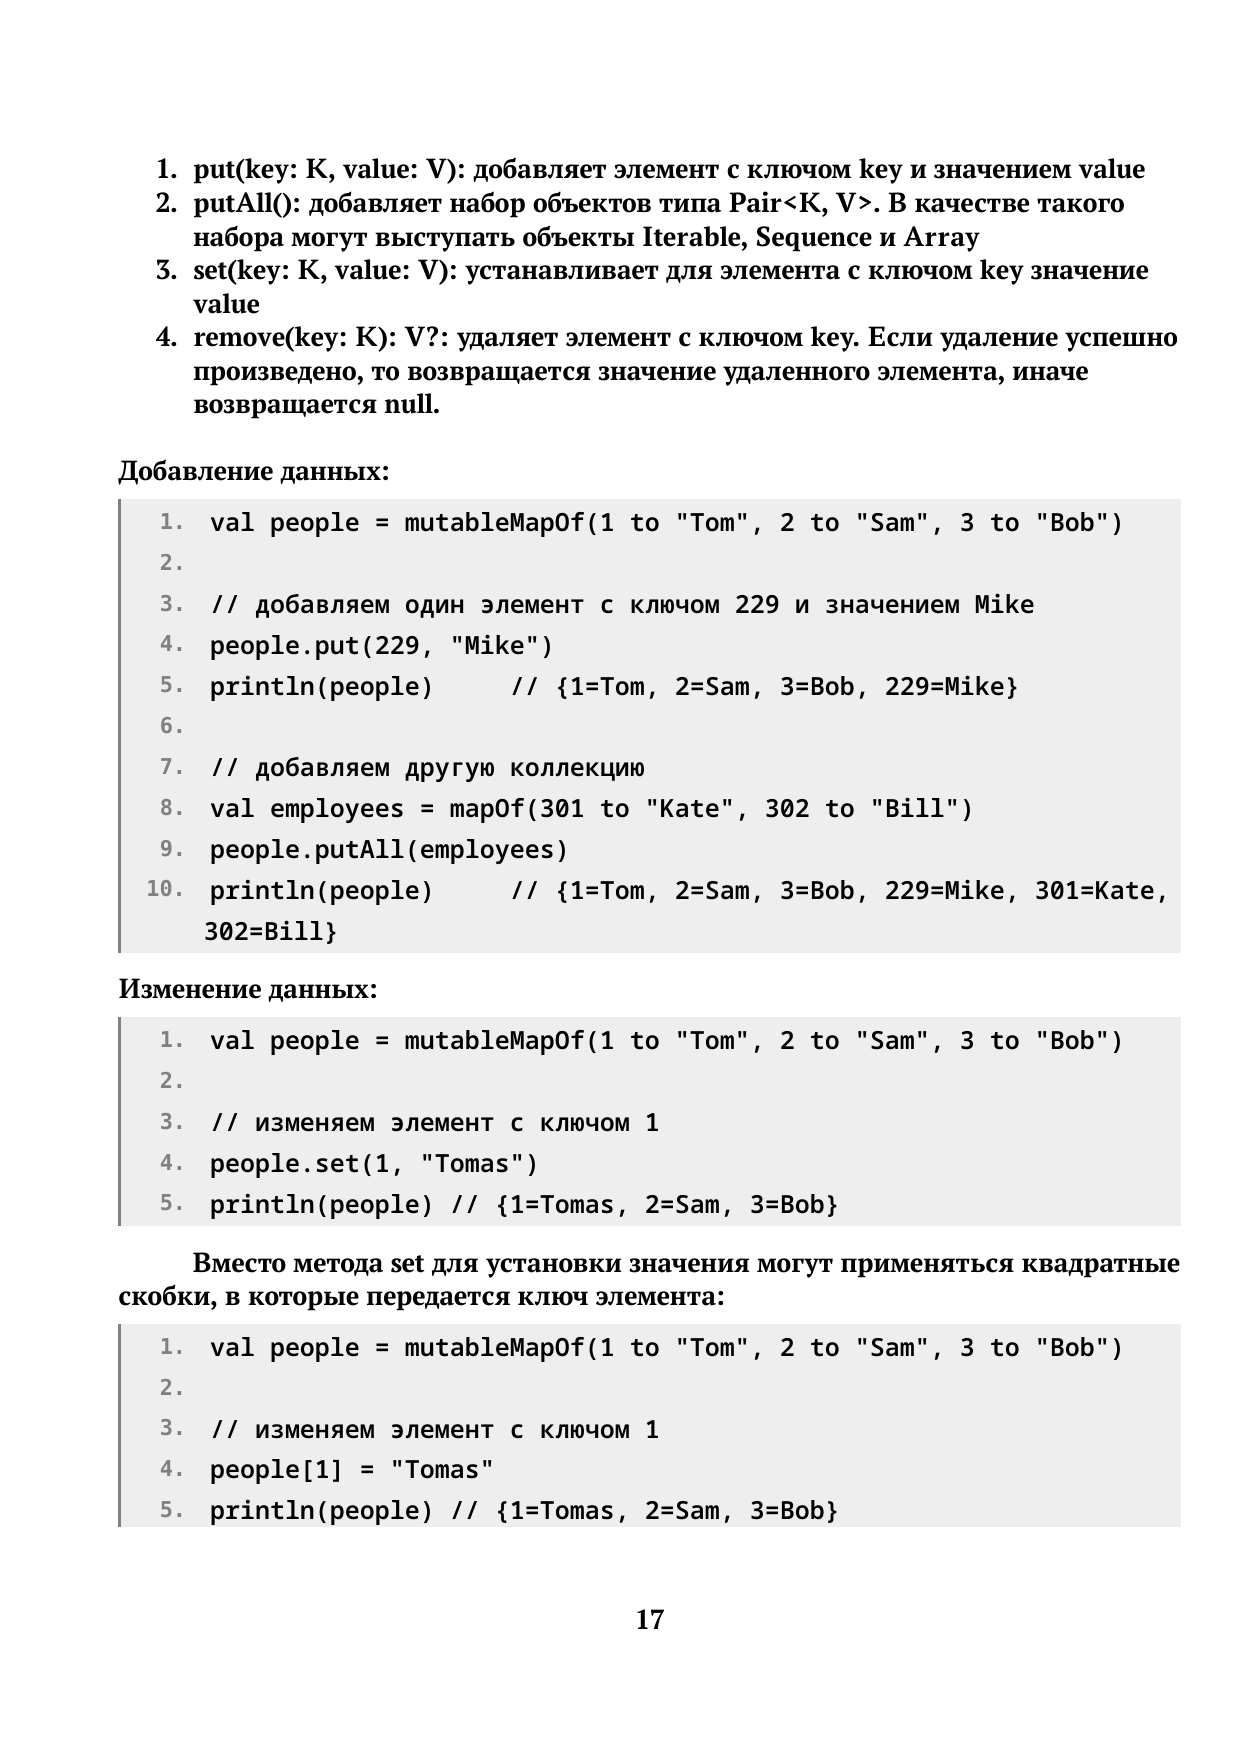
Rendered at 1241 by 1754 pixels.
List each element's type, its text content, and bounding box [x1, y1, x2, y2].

list remove(key: K): V?: удаляет элемент с ключом key. Если удаление успешно произведено, то возвращается значение удаленного элемента, иначе возвращается null. [156, 319, 1181, 420]
text Вместо метода set для установки значения могут применяться квадратные скобки, в которые передается ключ элемента: [118, 1245, 1181, 1312]
list // изменяем элемент с ключом 1 [121, 1099, 1181, 1139]
list println(people) // {1=Tom, 2=Sam, 3=Bob, 229=Mike, 301=Kate, 302=Bill} [121, 866, 1181, 953]
list people.put(229, "Mike") [121, 621, 1181, 661]
list // добавляем другую коллекцию [121, 744, 1181, 784]
list putAll(): добавляет набор объектов типа Pair<K, V>. В качестве такого набора могут выступать объекты Iterable, Sequence и Array [156, 185, 1181, 252]
text Изменение данных: [118, 972, 1181, 1005]
text Добавление данных: [118, 453, 1181, 487]
list // добавляем один элемент с ключом 229 и значением Mike [121, 581, 1181, 621]
list val people = mutableMapOf(1 to "Tom", 2 to "Sam", 3 to "Bob") [121, 1324, 1181, 1364]
list put(key: K, value: V): добавляет элемент с ключом key и значением value [156, 152, 1181, 185]
list val employees = mapOf(301 to "Kate", 302 to "Bill") [121, 785, 1181, 825]
list set(key: K, value: V): устанавливает для элемента с ключом key значение value [156, 252, 1181, 319]
list people.set(1, "Tomas") [121, 1139, 1181, 1179]
list val people = mutableMapOf(1 to "Tom", 2 to "Sam", 3 to "Bob") [121, 1017, 1181, 1057]
list println(people) // {1=Tom, 2=Sam, 3=Bob, 229=Mike} [121, 662, 1181, 702]
list // изменяем элемент с ключом 1 [121, 1405, 1181, 1445]
list people.putAll(employees) [121, 826, 1181, 866]
list people[1] = "Tomas" [121, 1446, 1181, 1486]
list val people = mutableMapOf(1 to "Tom", 2 to "Sam", 3 to "Bob") [121, 499, 1181, 539]
list println(people) // {1=Tomas, 2=Sam, 3=Bob} [121, 1487, 1181, 1527]
list println(people) // {1=Tomas, 2=Sam, 3=Bob} [121, 1180, 1181, 1226]
